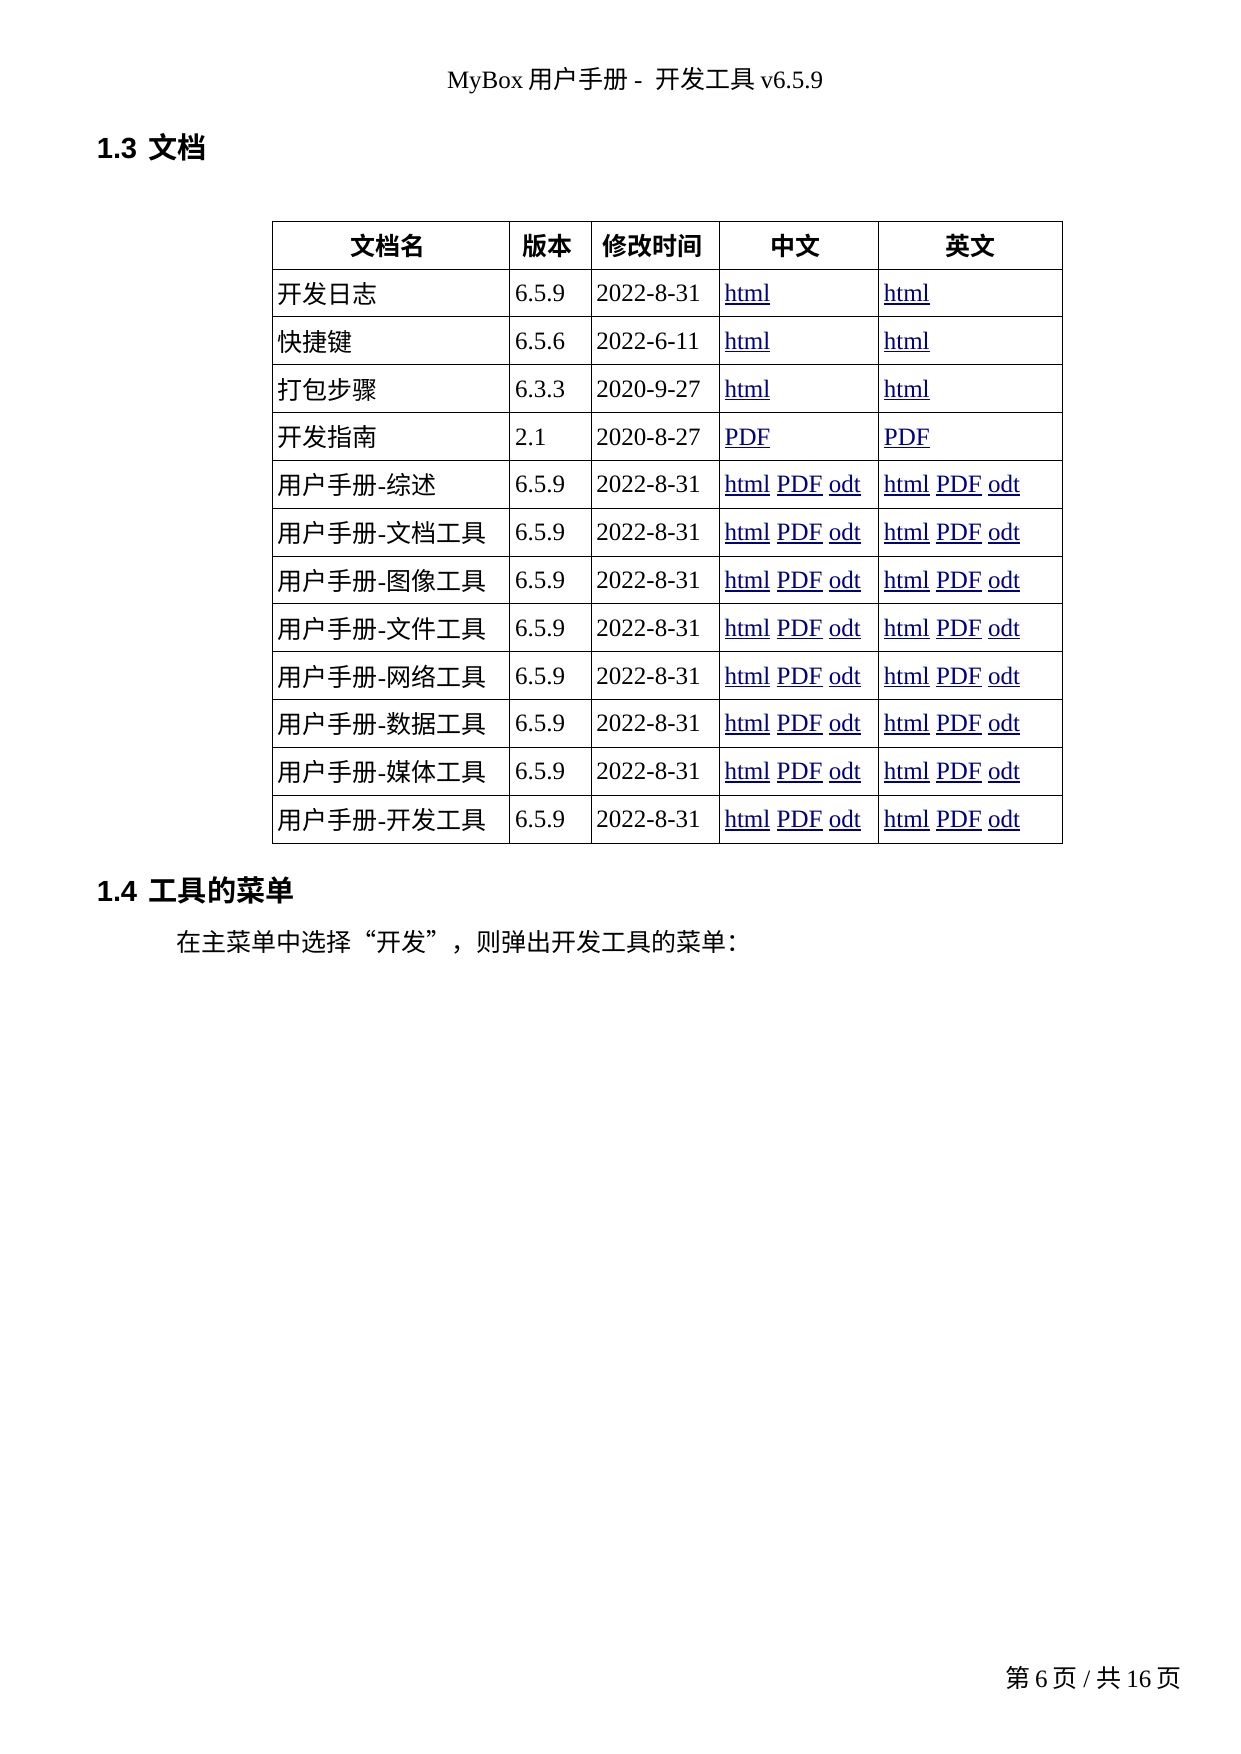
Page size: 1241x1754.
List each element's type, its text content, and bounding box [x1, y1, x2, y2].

table_cell 6.5.9 [510, 652, 591, 699]
table_cell html PDF odt [879, 461, 1062, 508]
table_cell 6.5.9 [510, 557, 591, 603]
subtitle 文档 [88, 125, 1181, 167]
table_cell 2022-8-31 [592, 270, 719, 316]
table_cell 2020-9-27 [592, 365, 719, 412]
table_cell 6.5.6 [510, 317, 591, 364]
subtitle 工具的菜单 [88, 867, 1181, 910]
table_cell html PDF odt [720, 748, 878, 794]
table_cell 2022-8-31 [592, 604, 719, 651]
table_cell html [879, 317, 1062, 364]
table_cell html PDF odt [879, 796, 1062, 842]
table_cell html [720, 317, 878, 364]
table_cell 6.5.9 [510, 270, 591, 316]
table_cell 用户手册-综述 [273, 461, 509, 508]
table_cell 2022-6-11 [592, 317, 719, 364]
table_cell 开发日志 [273, 270, 509, 316]
table_header 修改时间 [592, 222, 719, 269]
table_cell 2020-8-27 [592, 413, 719, 460]
table_header 中文 [720, 222, 878, 269]
table_cell html PDF odt [720, 557, 878, 603]
table_cell 打包步骤 [273, 365, 509, 412]
table_cell html PDF odt [720, 796, 878, 842]
table_cell 2.1 [510, 413, 591, 460]
table_cell html PDF odt [720, 652, 878, 699]
table_header 英文 [879, 222, 1062, 269]
table_cell 用户手册-文件工具 [273, 604, 509, 651]
table_cell html PDF odt [720, 700, 878, 747]
table_cell html PDF odt [879, 652, 1062, 699]
table_cell 2022-8-31 [592, 557, 719, 603]
table_cell PDF [879, 413, 1062, 460]
table_header 文档名 [273, 222, 509, 269]
table_cell 6.5.9 [510, 604, 591, 651]
table_cell 用户手册-文档工具 [273, 509, 509, 556]
table_cell html PDF odt [879, 604, 1062, 651]
table_cell html PDF odt [879, 509, 1062, 556]
table_cell html PDF odt [720, 461, 878, 508]
table_cell 6.3.3 [510, 365, 591, 412]
table_cell html PDF odt [879, 557, 1062, 603]
table_cell 2022-8-31 [592, 796, 719, 842]
table_cell html [879, 270, 1062, 316]
table_cell html [720, 270, 878, 316]
table_cell 6.5.9 [510, 796, 591, 842]
table_cell 2022-8-31 [592, 652, 719, 699]
table_cell 2022-8-31 [592, 748, 719, 794]
table_cell 6.5.9 [510, 461, 591, 508]
table_cell 2022-8-31 [592, 509, 719, 556]
table_cell 6.5.9 [510, 748, 591, 794]
table_cell 用户手册-媒体工具 [273, 748, 509, 794]
table_cell html [720, 365, 878, 412]
table_cell 快捷键 [273, 317, 509, 364]
table_cell PDF [720, 413, 878, 460]
table_cell 用户手册-开发工具 [273, 796, 509, 842]
table_cell 用户手册-网络工具 [273, 652, 509, 699]
table_cell html [879, 365, 1062, 412]
table_cell 2022-8-31 [592, 461, 719, 508]
table_cell html PDF odt [879, 748, 1062, 794]
table_cell 6.5.9 [510, 700, 591, 747]
table_header 版本 [510, 222, 591, 269]
text 在主菜单中选择“开发”，则弹出开发工具的菜单： [88, 922, 1181, 958]
table_cell 用户手册-图像工具 [273, 557, 509, 603]
table_cell html PDF odt [879, 700, 1062, 747]
table_cell 开发指南 [273, 413, 509, 460]
table_cell html PDF odt [720, 604, 878, 651]
table_cell 2022-8-31 [592, 700, 719, 747]
table_cell html PDF odt [720, 509, 878, 556]
table_cell 6.5.9 [510, 509, 591, 556]
table_cell 用户手册-数据工具 [273, 700, 509, 747]
